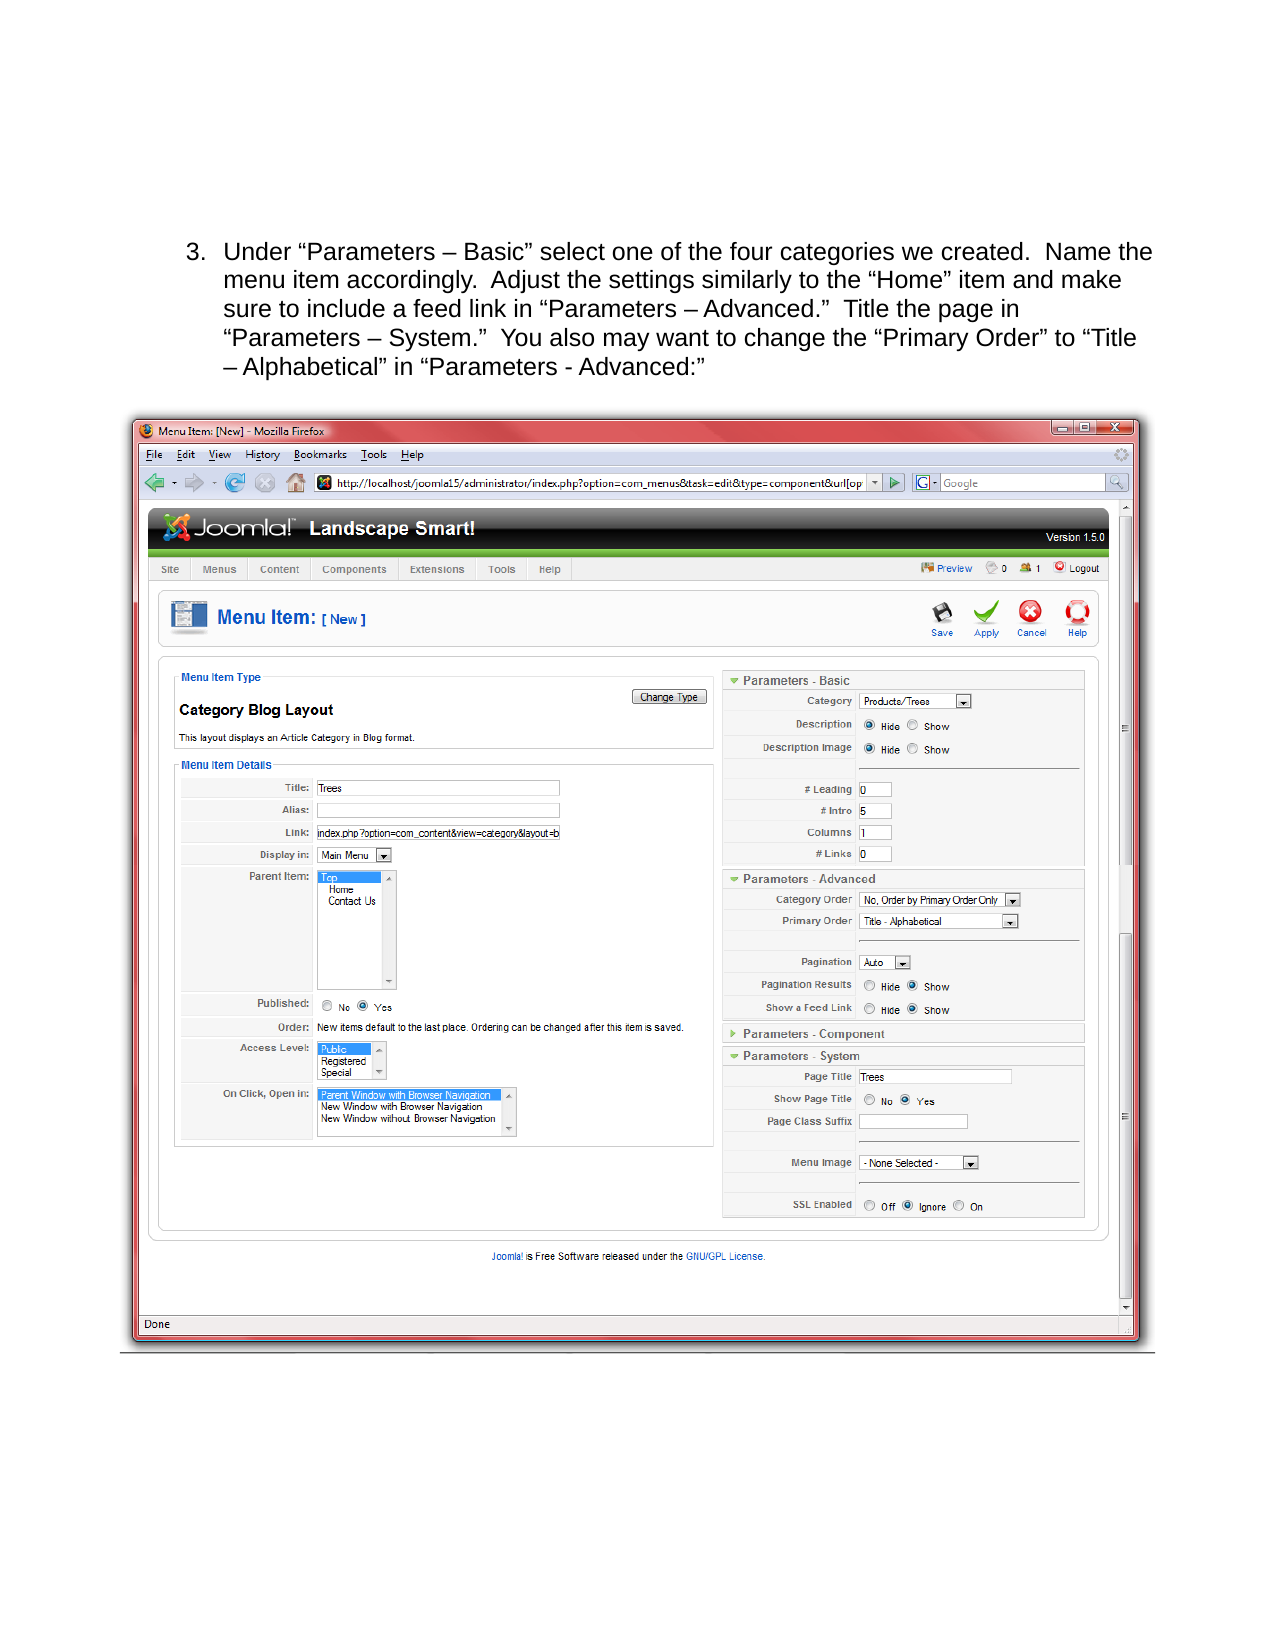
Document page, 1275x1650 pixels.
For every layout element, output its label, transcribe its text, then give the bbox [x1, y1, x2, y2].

picture [119, 406, 1156, 1371]
list Under “Parameters – Basic” select one of the four categories we created. Name the menu item accordingly. Adjust the settings similarly to the “Home” item and make sure to include a feed link in “Parameters – Advanced.” Title the page in “Parameters – System.” You also may want to change the “Primary Order” to “Title – Alphabetical” in “Parameters - Advanced:” [186, 237, 1157, 380]
